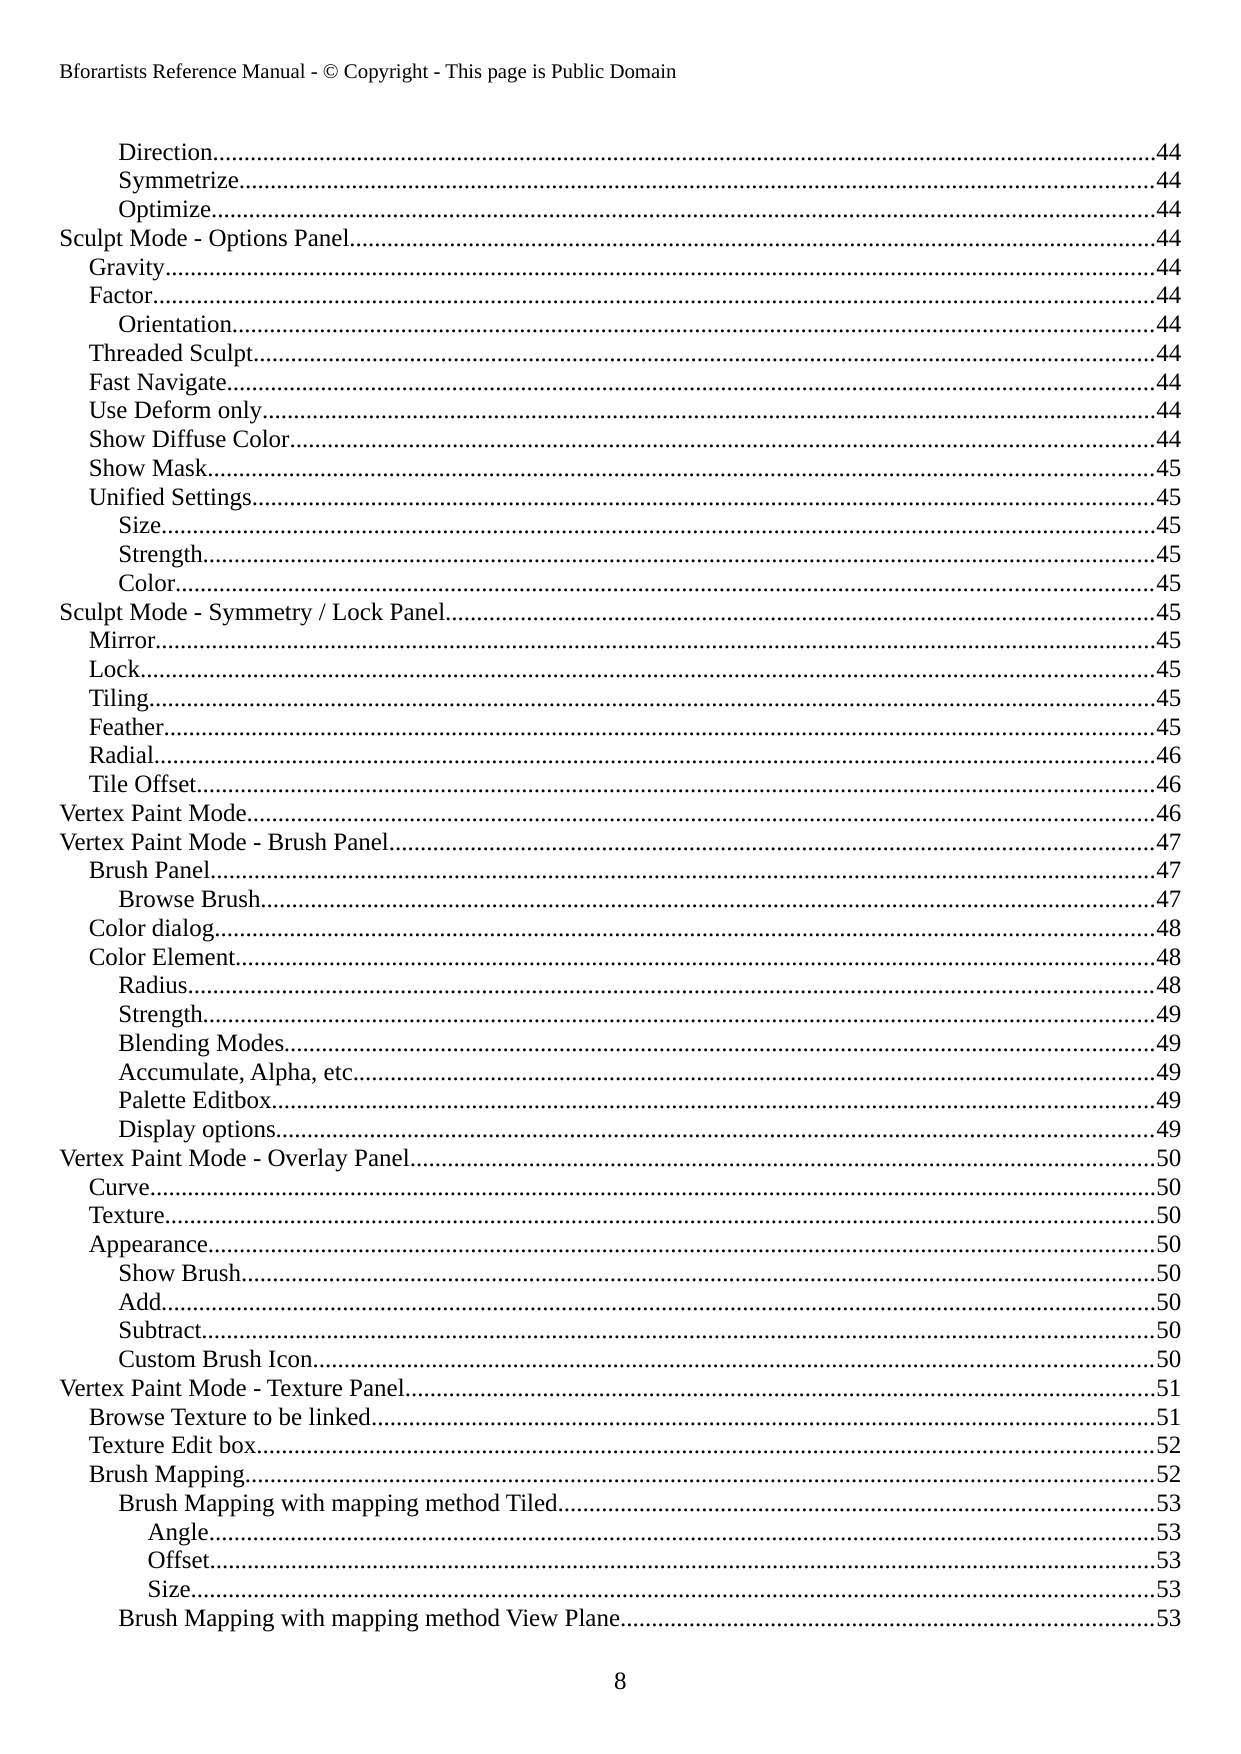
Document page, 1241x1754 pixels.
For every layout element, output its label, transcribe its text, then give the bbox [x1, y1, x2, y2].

text Lock 45 [88, 654, 1181, 683]
text Color Element 48 [88, 942, 1181, 970]
text Angle 53 [147, 1517, 1181, 1545]
text Use Deform only 44 [88, 395, 1181, 424]
text Fast Navigate 44 [88, 367, 1181, 395]
text Blending Modes 49 [118, 1028, 1181, 1057]
text Display options 49 [118, 1114, 1181, 1143]
text Texture 50 [88, 1200, 1181, 1229]
text Show Brush 50 [118, 1258, 1181, 1287]
text Feather 45 [88, 712, 1181, 740]
text Brush Mapping with mapping method Tiled 53 [118, 1488, 1181, 1517]
text Size 45 [118, 510, 1181, 539]
text Custom Brush Icon 50 [118, 1344, 1181, 1373]
text Mirror 45 [88, 625, 1181, 654]
text Radius 48 [118, 970, 1181, 999]
text Radial 46 [88, 740, 1181, 769]
text Offset 53 [147, 1545, 1181, 1574]
text Strength 45 [118, 539, 1181, 568]
text Size 53 [147, 1574, 1181, 1603]
text Sculpt Mode - Symmetry / Lock Panel 45 [59, 597, 1181, 625]
text Browse Brush 47 [118, 884, 1181, 913]
text Subtract 50 [118, 1315, 1181, 1344]
text Brush Mapping with mapping method View Plane 53 [118, 1603, 1181, 1632]
text Show Diffuse Color 44 [88, 424, 1181, 453]
text Symmetrize 44 [118, 165, 1181, 194]
text Tile Offset 46 [88, 769, 1181, 798]
text Appearance 50 [88, 1229, 1181, 1258]
text Strength 49 [118, 999, 1181, 1028]
text Threaded Sculpt 44 [88, 338, 1181, 367]
text Brush Mapping 52 [88, 1459, 1181, 1488]
text Sculpt Mode - Options Panel 44 [59, 223, 1181, 252]
text Curve 50 [88, 1172, 1181, 1200]
text Orientation 44 [118, 309, 1181, 338]
text Add 50 [118, 1287, 1181, 1315]
text Browse Texture to be linked 51 [88, 1402, 1181, 1430]
text Factor 44 [88, 280, 1181, 309]
text Gravity 44 [88, 252, 1181, 280]
text Color dialog 48 [88, 913, 1181, 942]
text Vertex Paint Mode - Texture Panel 51 [59, 1373, 1181, 1402]
text Optimize 44 [118, 194, 1181, 223]
text Palette Editbox 49 [118, 1085, 1181, 1114]
text Texture Edit box 52 [88, 1430, 1181, 1459]
text Accumulate, Alpha, etc. 49 [118, 1057, 1181, 1085]
text Vertex Paint Mode - Overlay Panel 50 [59, 1143, 1181, 1172]
text Unified Settings 45 [88, 482, 1181, 510]
text Color 45 [118, 568, 1181, 597]
text Direction 44 [118, 137, 1181, 165]
text Vertex Paint Mode - Brush Panel 47 [59, 827, 1181, 855]
text Show Mask 45 [88, 453, 1181, 482]
text Brush Panel 47 [88, 855, 1181, 884]
text Tiling 45 [88, 683, 1181, 712]
text Vertex Paint Mode 46 [59, 798, 1181, 827]
